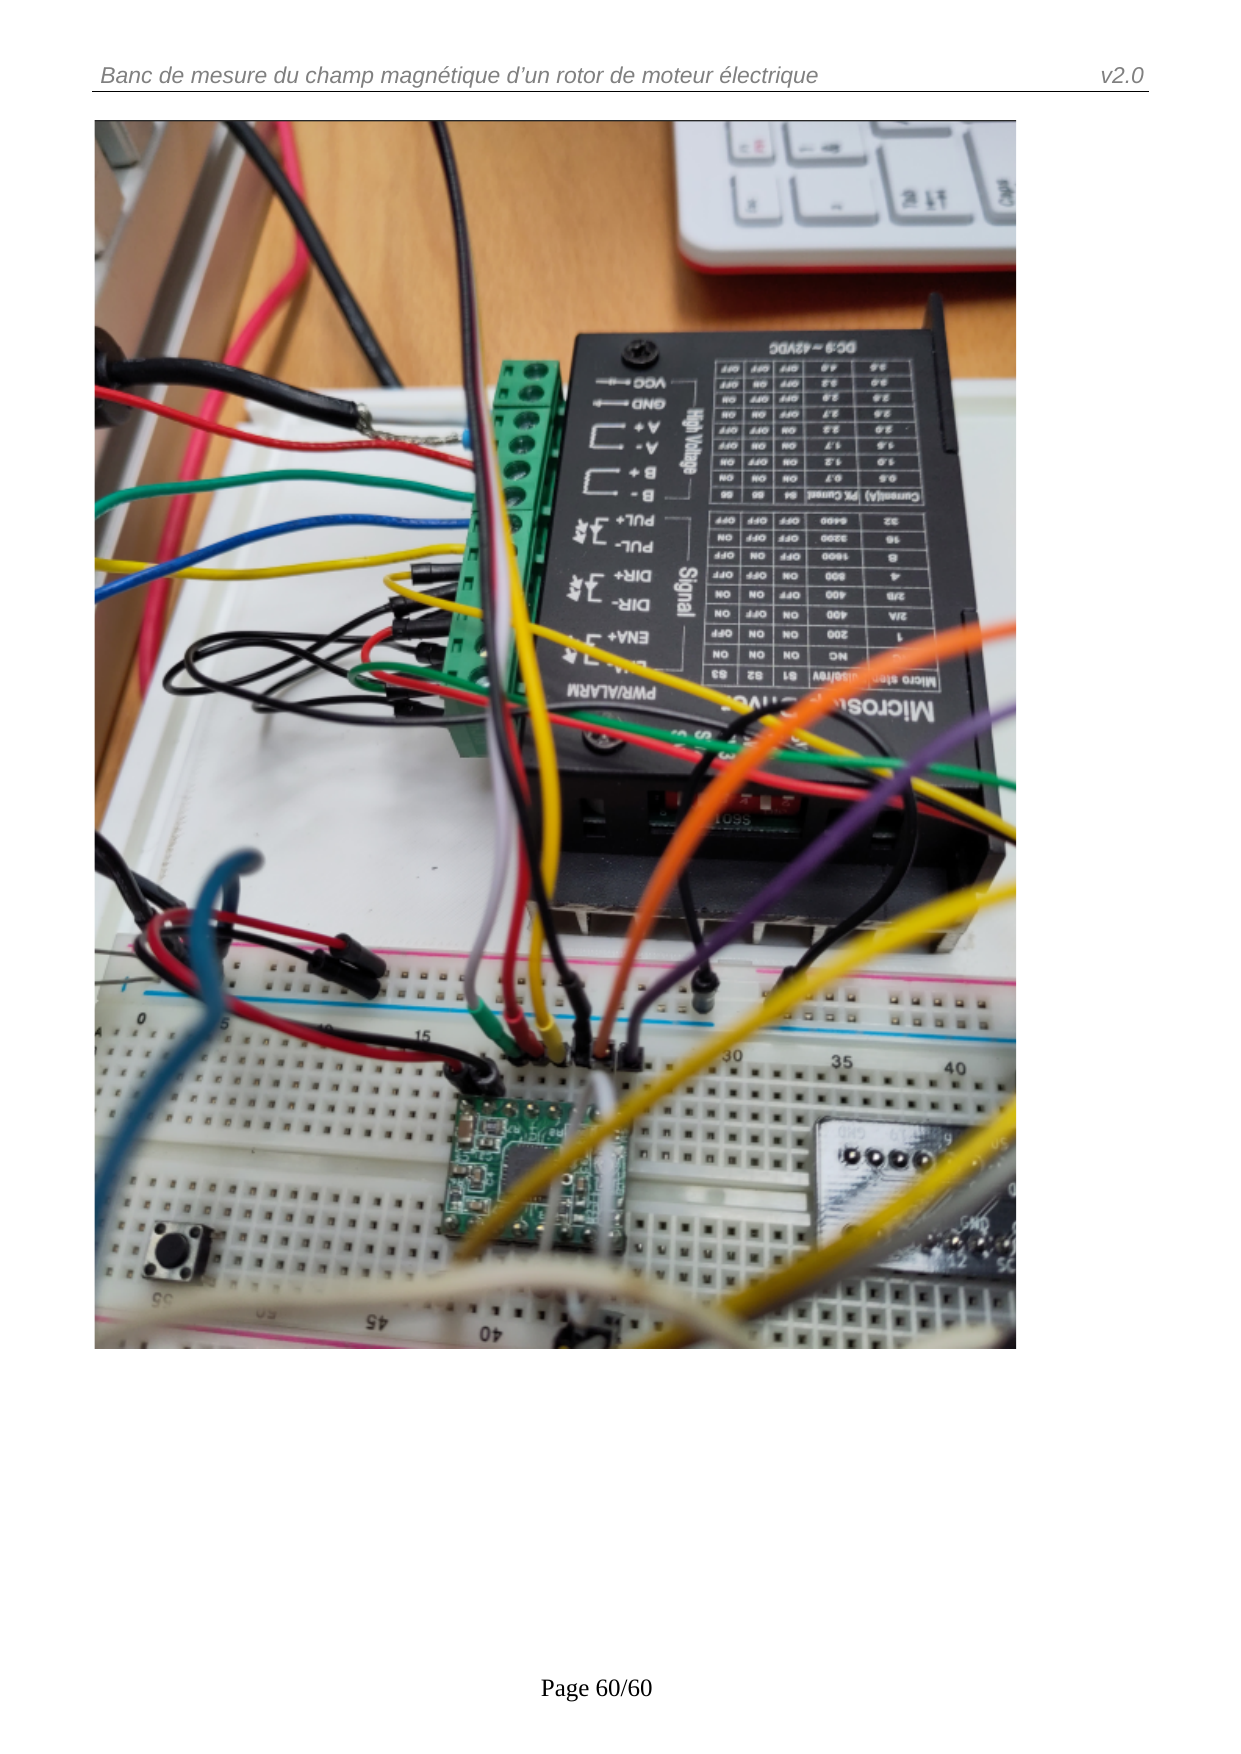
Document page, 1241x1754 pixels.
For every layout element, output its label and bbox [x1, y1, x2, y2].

picture [94, 120, 1017, 1349]
